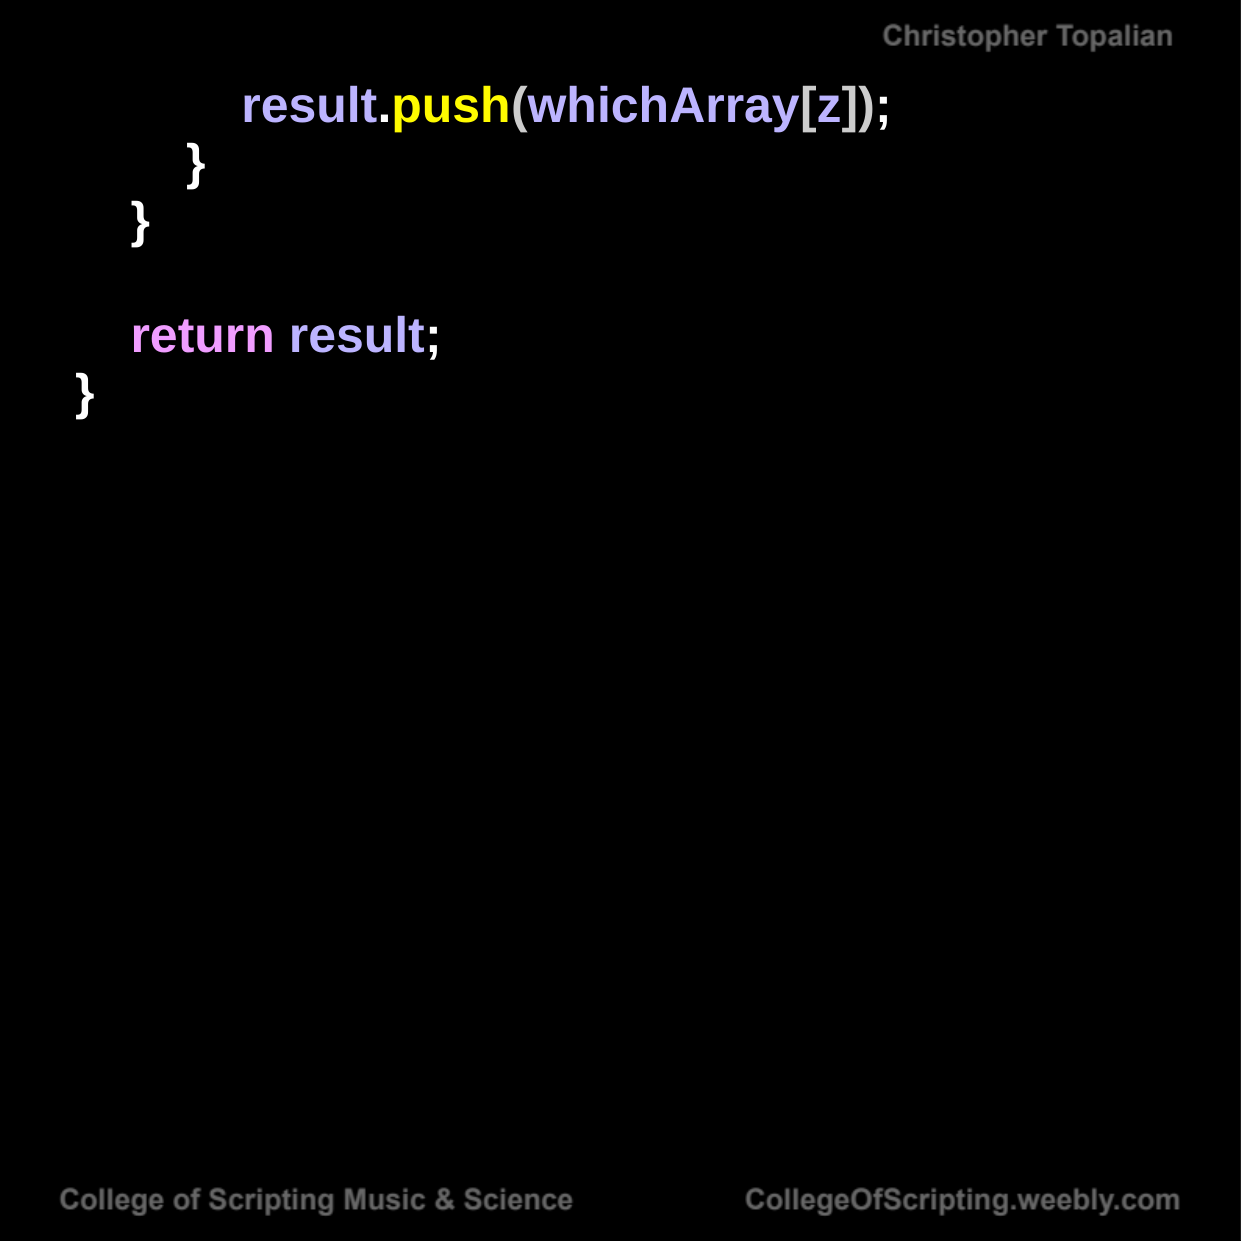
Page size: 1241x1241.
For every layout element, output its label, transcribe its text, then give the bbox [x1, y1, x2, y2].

text return result; [75, 305, 1166, 362]
text } [75, 132, 1166, 190]
text result.push(whichArray[z]); [75, 75, 1166, 132]
text } [75, 362, 1166, 420]
text } [75, 190, 1166, 247]
